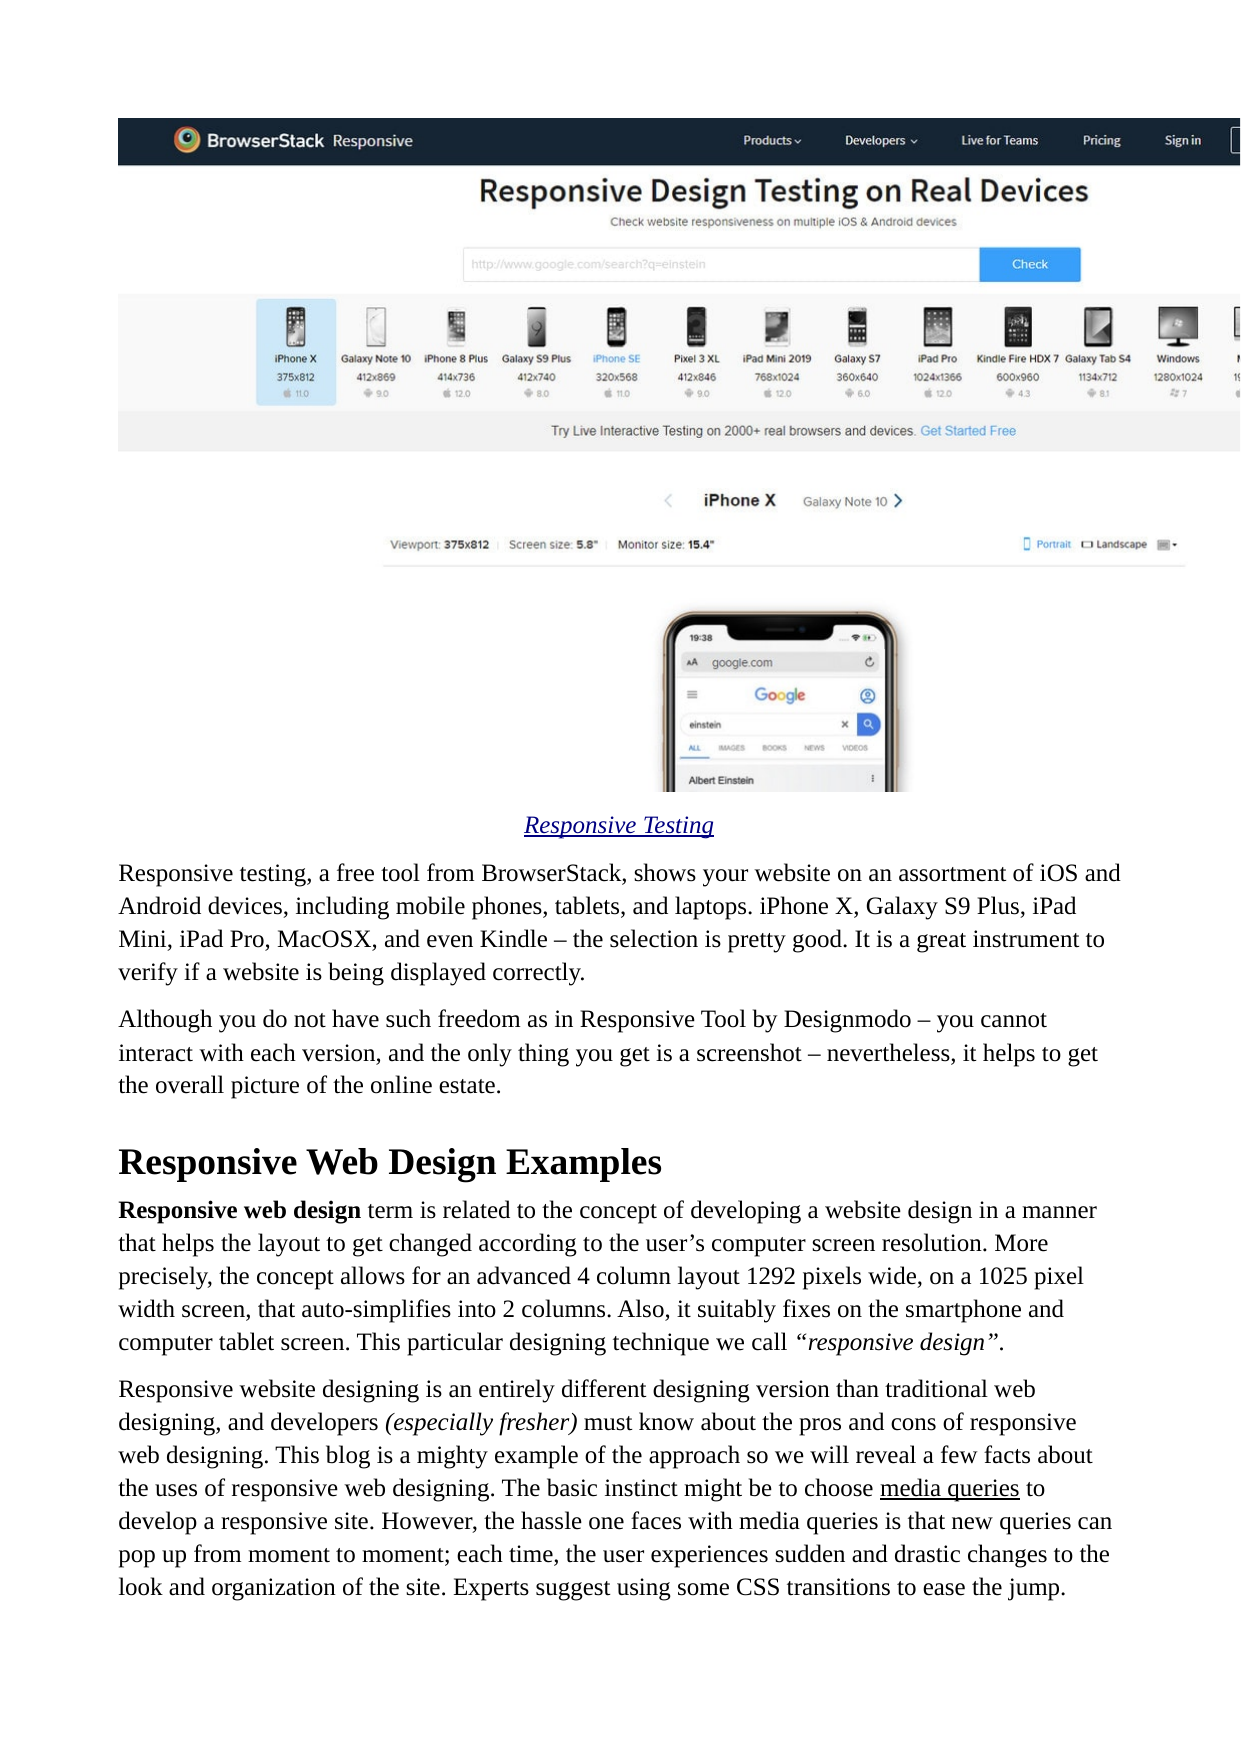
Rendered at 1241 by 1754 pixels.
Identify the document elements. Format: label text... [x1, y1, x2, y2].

text Responsive web design term is related to the concept of developing a website design in a manner that helps the layout to get changed according to the user’s computer screen resolution. More precisely, the concept allows for an advanced 4 column layout 1292 pixels wide, on a 1025 pixel width screen, that auto-simplifies into 2 columns. Also, it suitably fixes on the smartphone and computer tablet screen. This particular designing technique we call “responsive design”. [118, 1195, 1122, 1356]
text Responsive Testing [118, 810, 1122, 839]
picture [118, 118, 1241, 792]
text Responsive testing, a free tool from BrowserStack, shows your website on an assortment of iOS and Android devices, including mobile phones, tablets, and laptops. iPhone X, Galaxy S9 Plus, iPad Mini, iPad Pro, MacOSX, and even Kindle – the selection is pretty good. It is a great instrument to verify if a website is being displayed correctly. [118, 858, 1122, 986]
text Responsive website designing is an entirely different designing version than traditional web designing, and developers (especially fresher) must know about the pros and cons of responsive web designing. This blog is a mighty example of the approach so we will reveal a few facts about the uses of responsive web designing. The basic instinct might be to choose media queries to develop a responsive site. However, the hassle one faces with media queries is that new queries can pop up from moment to moment; each time, the user experiences sudden and drastic changes to the look and organization of the site. Experts suggest using some CSS transitions to ease the jump. [118, 1374, 1122, 1601]
text Although you do not have such freedom as in Responsive Tool by Designmodo – you cannot interact with each version, and the only thing you get is a screenshot – nevertheless, it helps to get the overall picture of the online estate. [118, 1004, 1122, 1099]
subtitle Responsive Web Design Examples [118, 1139, 1122, 1182]
